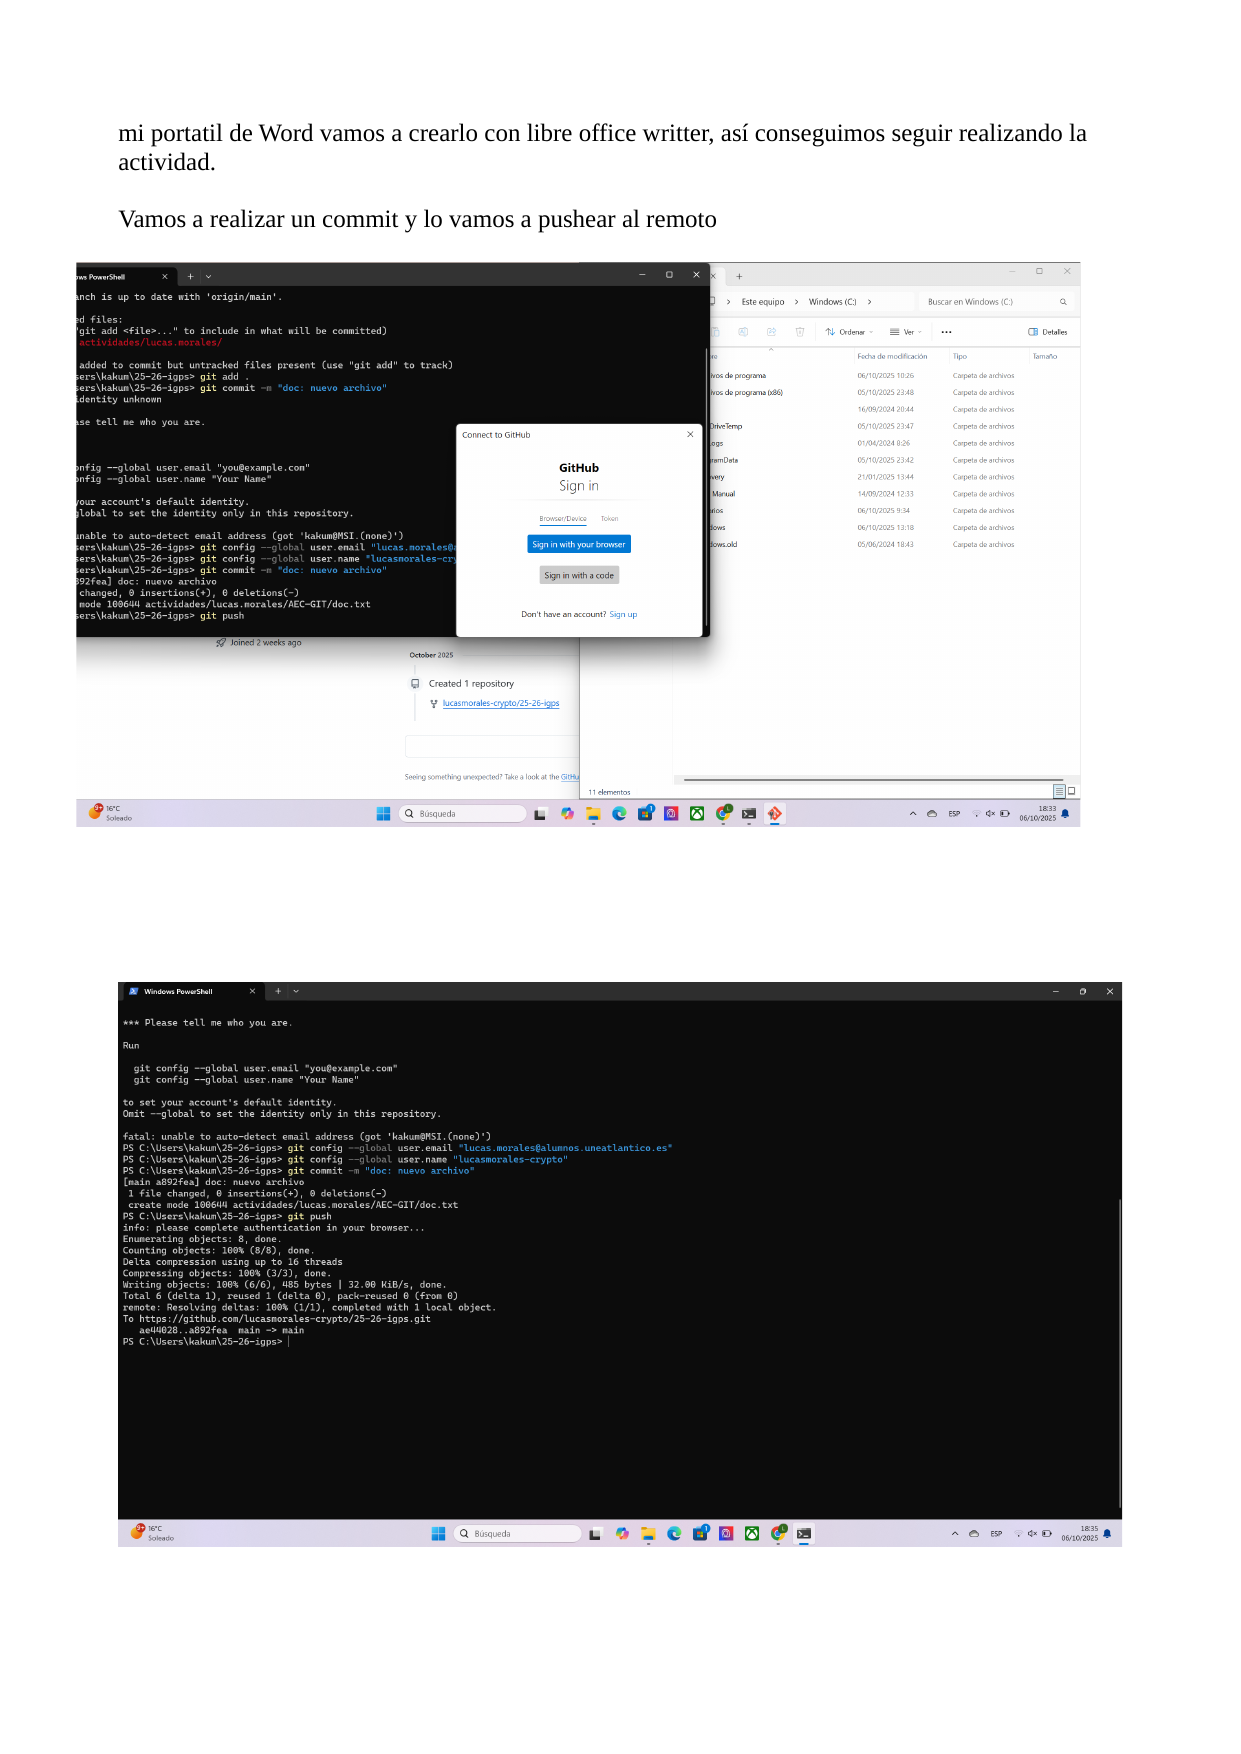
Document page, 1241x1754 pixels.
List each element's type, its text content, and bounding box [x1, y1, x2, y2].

picture [76, 262, 1081, 827]
text mi portatil de Word vamos a crearlo con libre office writter, así conseguimos seguir realizando la actividad. [118, 118, 1122, 176]
text Vamos a realizar un commit y lo vamos a pushear al remoto [118, 204, 1122, 233]
picture [118, 982, 1123, 1547]
